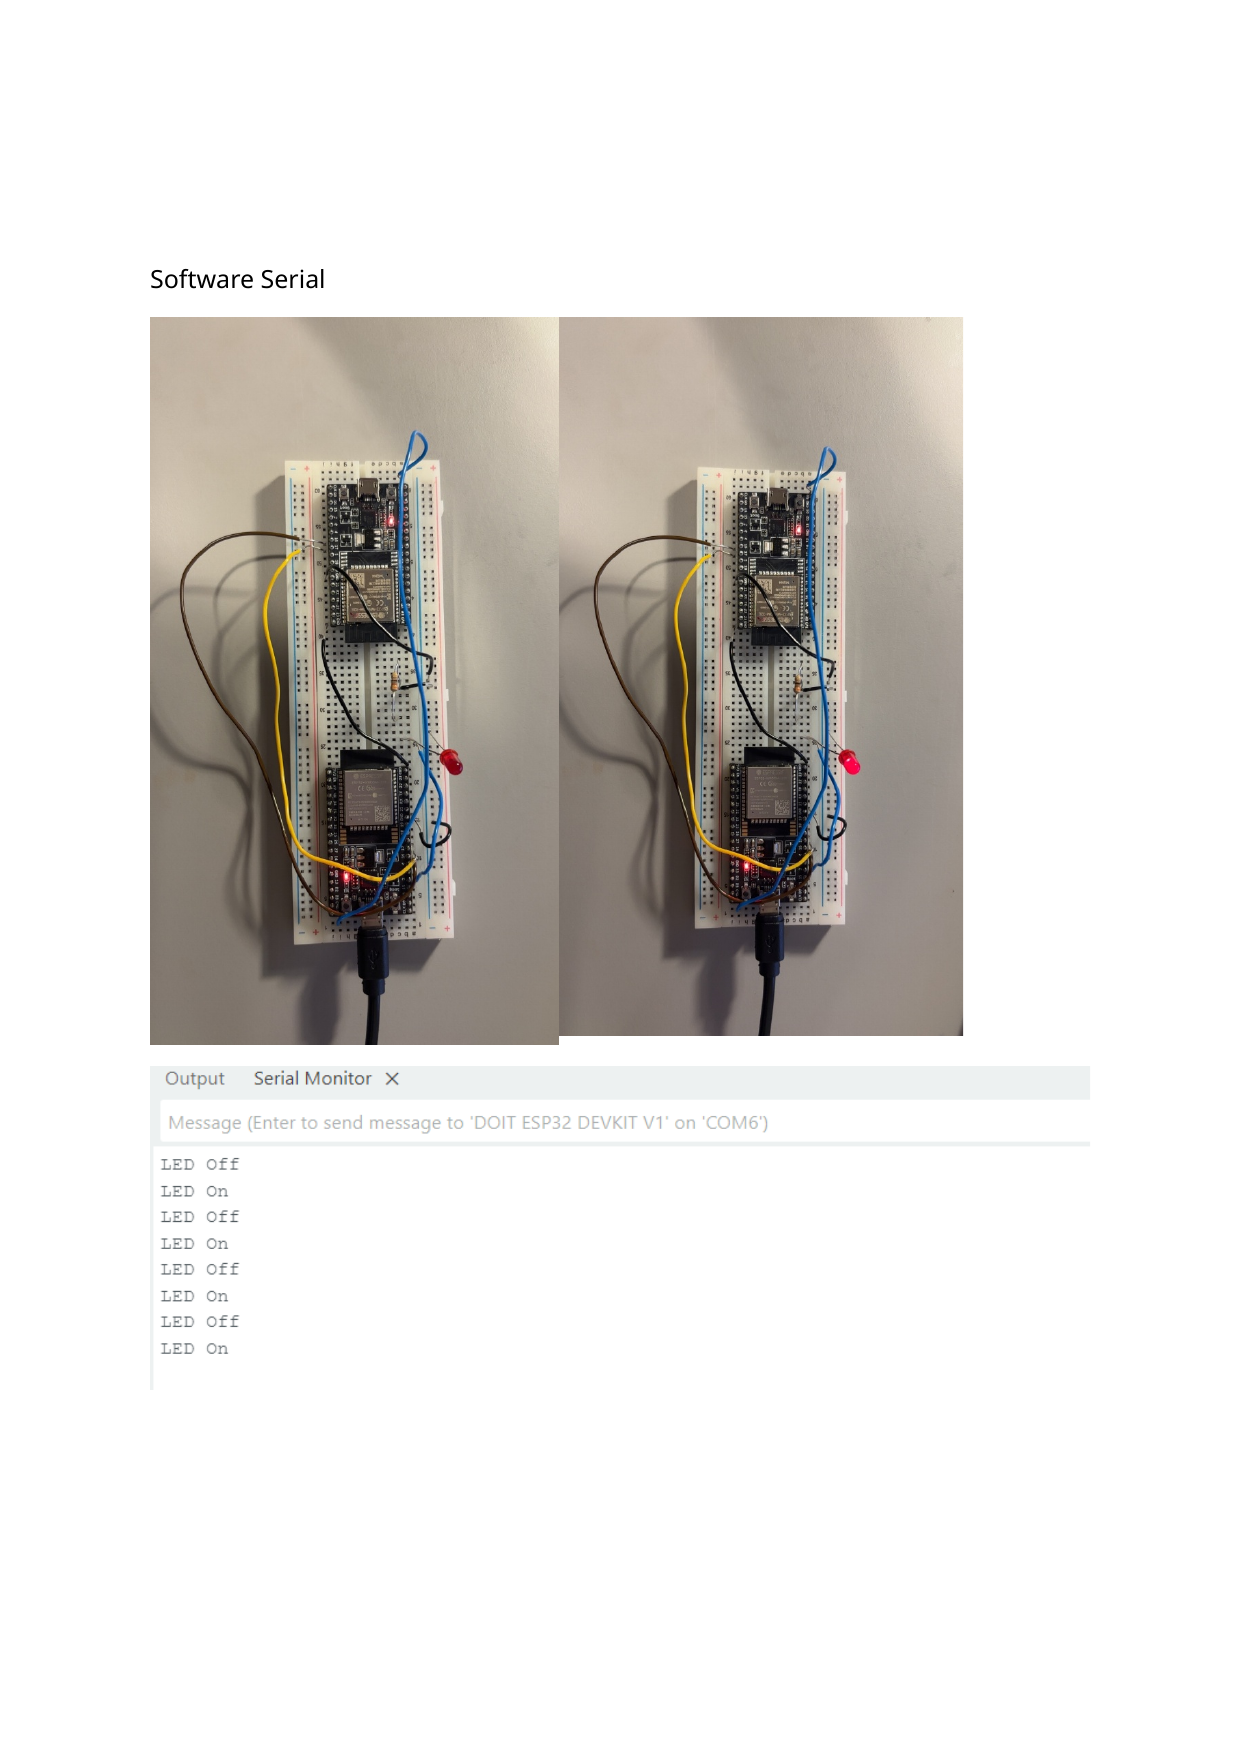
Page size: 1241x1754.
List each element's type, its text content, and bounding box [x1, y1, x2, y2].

text Software Serial [150, 262, 1090, 296]
